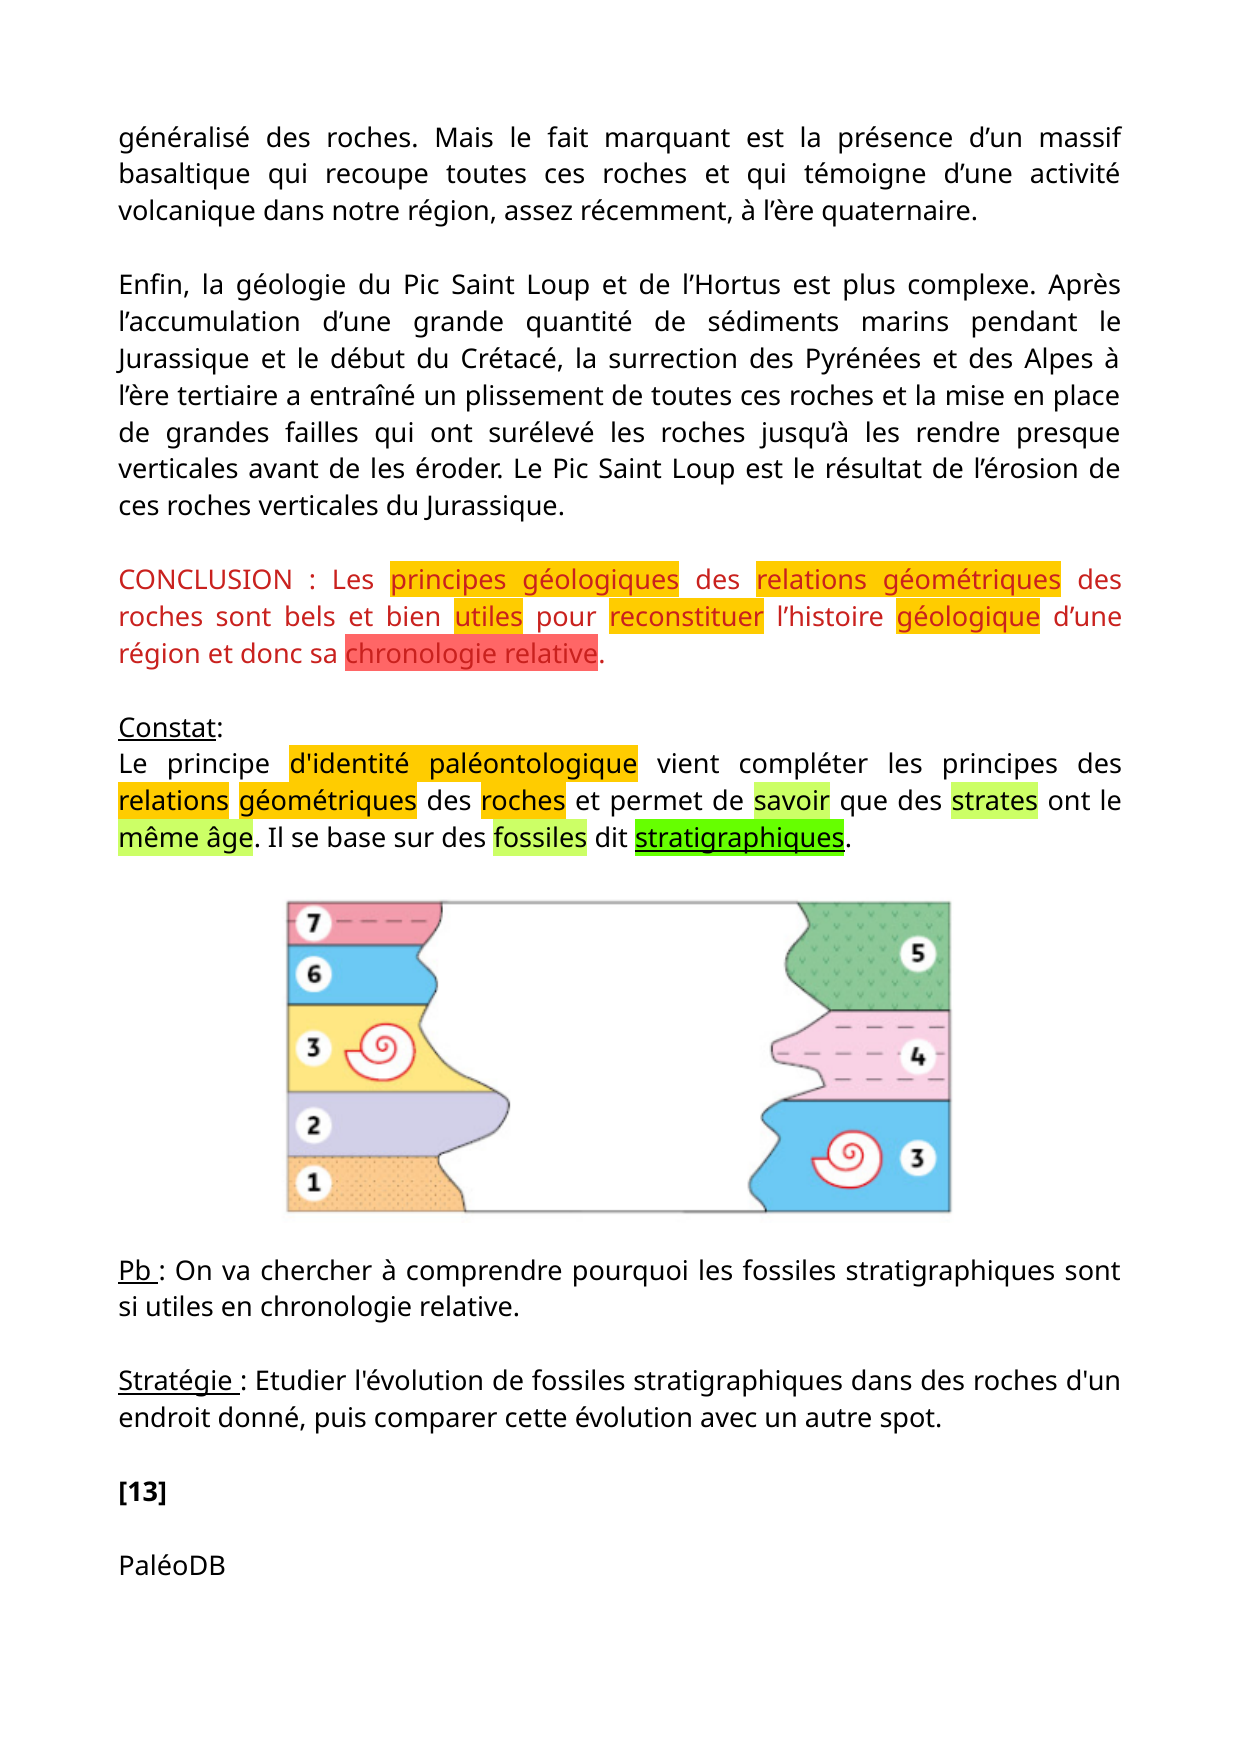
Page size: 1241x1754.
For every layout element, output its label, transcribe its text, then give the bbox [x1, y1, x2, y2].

text généralisé des roches. Mais le fait marquant est la présence d’un massif basaltique qui recoupe toutes ces roches et qui témoigne d’une activité volcanique dans notre région, assez récemment, à l’ère quaternaire. [118, 118, 1122, 229]
text PaléoDB [118, 1546, 1122, 1583]
text Constat: [118, 708, 1122, 745]
text Le principe d'identité paléontologique vient compléter les principes des relations géométriques des roches et permet de savoir que des strates ont le même âge. Il se base sur des fossiles dit stratigraphiques. [118, 745, 1122, 856]
text [13] [118, 1472, 1122, 1509]
text Enfin, la géologie du Pic Saint Loup et de l’Hortus est plus complexe. Après l’accumulation d’une grande quantité de sédiments marins pendant le Jurassique et le début du Crétacé, la surrection des Pyrénées et des Alpes à l’ère tertiaire a entraîné un plissement de toutes ces roches et la mise en place de grandes failles qui ont surélevé les roches jusqu’à les rendre presque verticales avant de les éroder. Le Pic Saint Loup est le résultat de l’érosion de ces roches verticales du Jurassique. [118, 266, 1122, 524]
text Pb : On va chercher à comprendre pourquoi les fossiles stratigraphiques sont si utiles en chronologie relative. [118, 1251, 1122, 1325]
text Stratégie : Etudier l'évolution de fossiles stratigraphiques dans des roches d'un endroit donné, puis comparer cette évolution avec un autre spot. [118, 1362, 1122, 1435]
text CONCLUSION : Les principes géologiques des relations géométriques des roches sont bels et bien utiles pour reconstituer l’histoire géologique d’une région et donc sa chronologie relative. [118, 561, 1122, 671]
picture [277, 892, 964, 1223]
